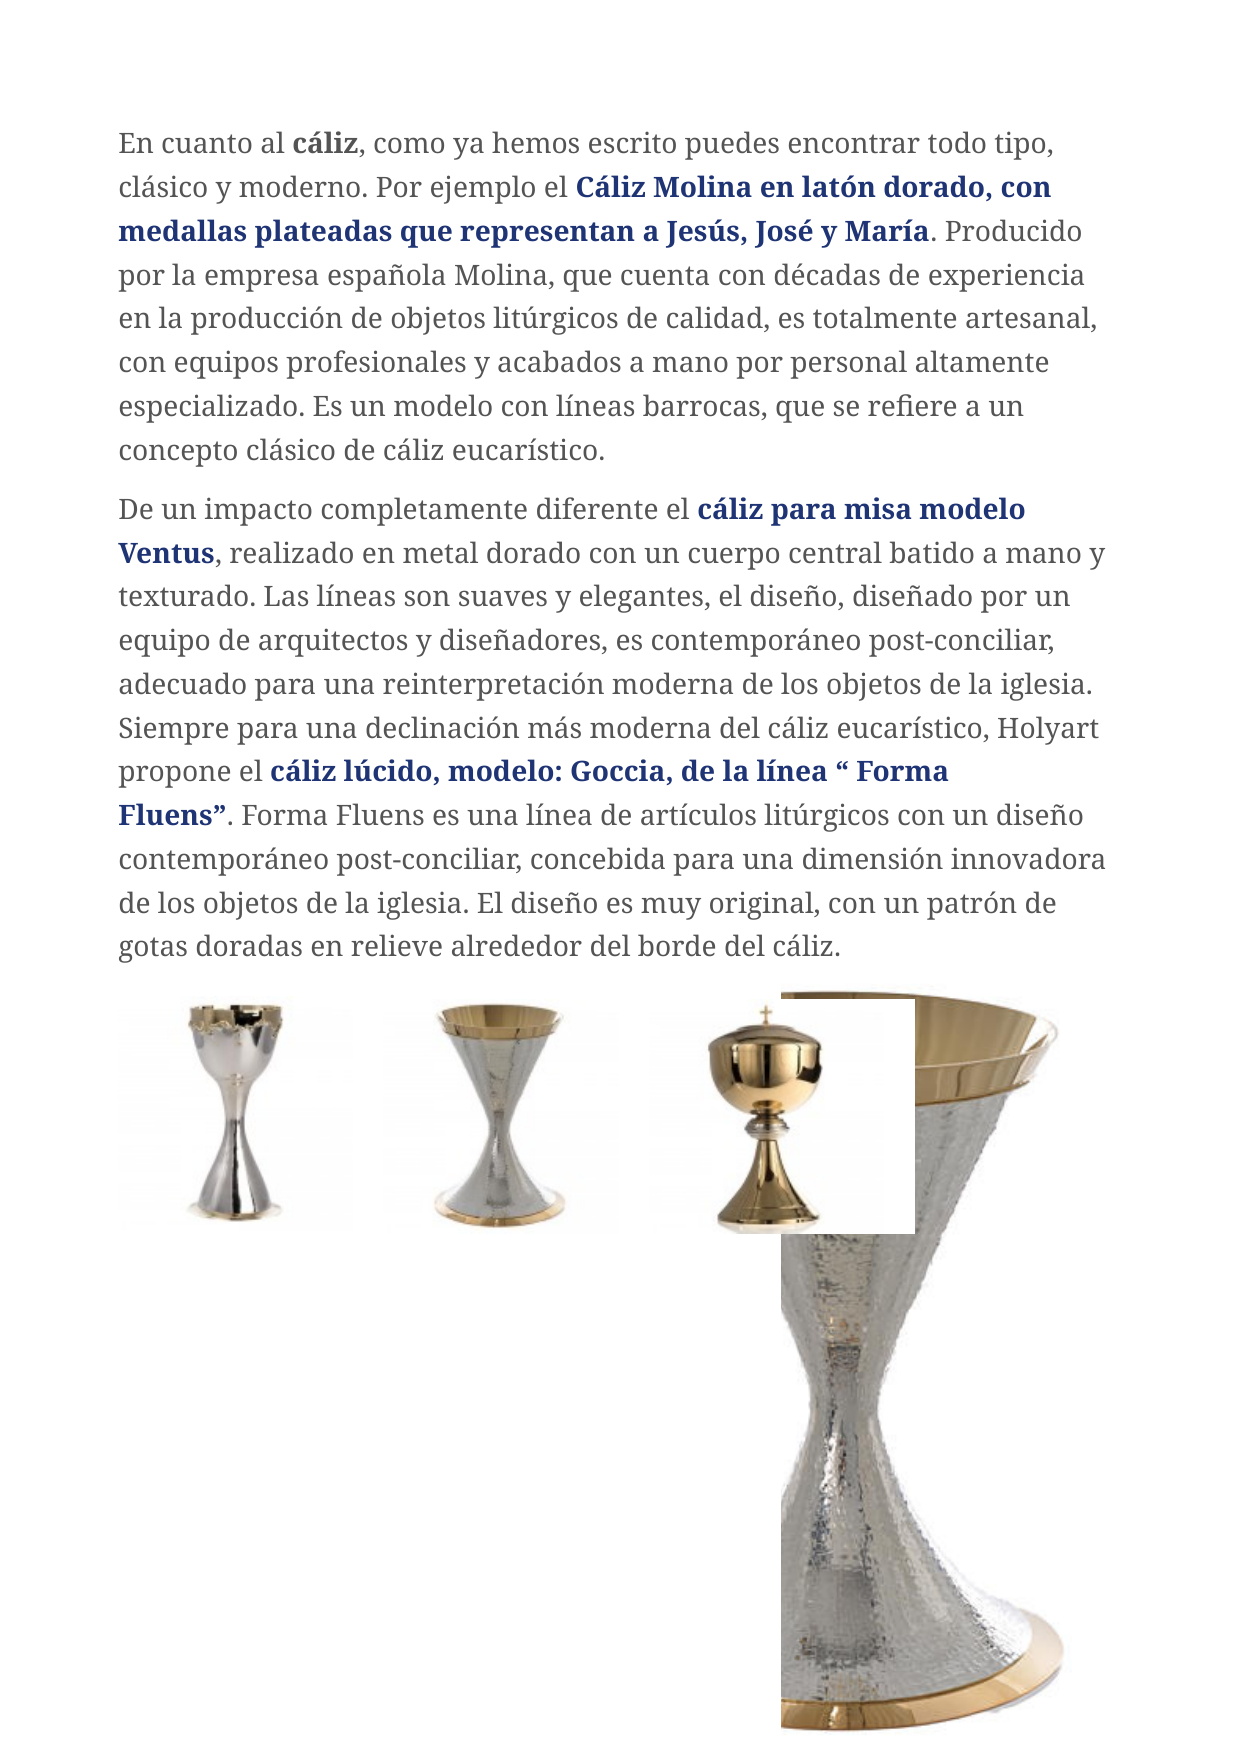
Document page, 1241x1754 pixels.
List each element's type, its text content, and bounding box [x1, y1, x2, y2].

text En cuanto al cáliz, como ya hemos escrito puedes encontrar todo tipo, clásico y moderno. Por ejemplo el Cáliz Molina en latón dorado, con medallas plateadas que representan a Jesús, José y María. Producido por la empresa española Molina, que cuenta con décadas de experiencia en la producción de objetos litúrgicos de calidad, es totalmente artesanal, con equipos profesionales y acabados a mano por personal altamente especializado. Es un modelo con líneas barrocas, que se refiere a un concepto clásico de cáliz eucarístico. [118, 118, 1122, 468]
text De un impacto completamente diferente el cáliz para misa modelo Ventus, realizado en metal dorado con un cuerpo central batido a mano y texturado. Las líneas son suaves y elegantes, el diseño, diseñado por un equipo de arquitectos y diseñadores, es contemporáneo post-conciliar, adecuado para una reinterpretación moderna de los objetos de la iglesia. Siempre para una declinación más moderna del cáliz eucarístico, Holyart propone el cáliz lúcido, modelo: Goccia, de la línea “ Forma Fluens”. Forma Fluens es una línea de artículos litúrgicos con un diseño contemporáneo post-conciliar, concebida para una dimensión innovadora de los objetos de la iglesia. El diseño es muy original, con un patrón de gotas doradas en relieve alrededor del borde del cáliz. [118, 484, 1122, 965]
text Cáliz lúcido, modelo: Goccia, de la línea " Forma Fluens". Forma Fluens es una línea de artículos litúrgicos de diseño contemporáneo post-conciliar, pensada para entrar ser parte del complejo de las decoraciones de las iglesias de una manera moderna. Todos los modelos derivan de un estudio realizados por arquitectos y diseñadores que se encuentran en la constante búsqueda de una noble simplicidad y esplendor al mismo tiempo. Comprar Ahora [0, 973, 781, 1754]
picture [118, 996, 353, 1231]
picture [458, 972, 1241, 1754]
picture [383, 999, 619, 1234]
